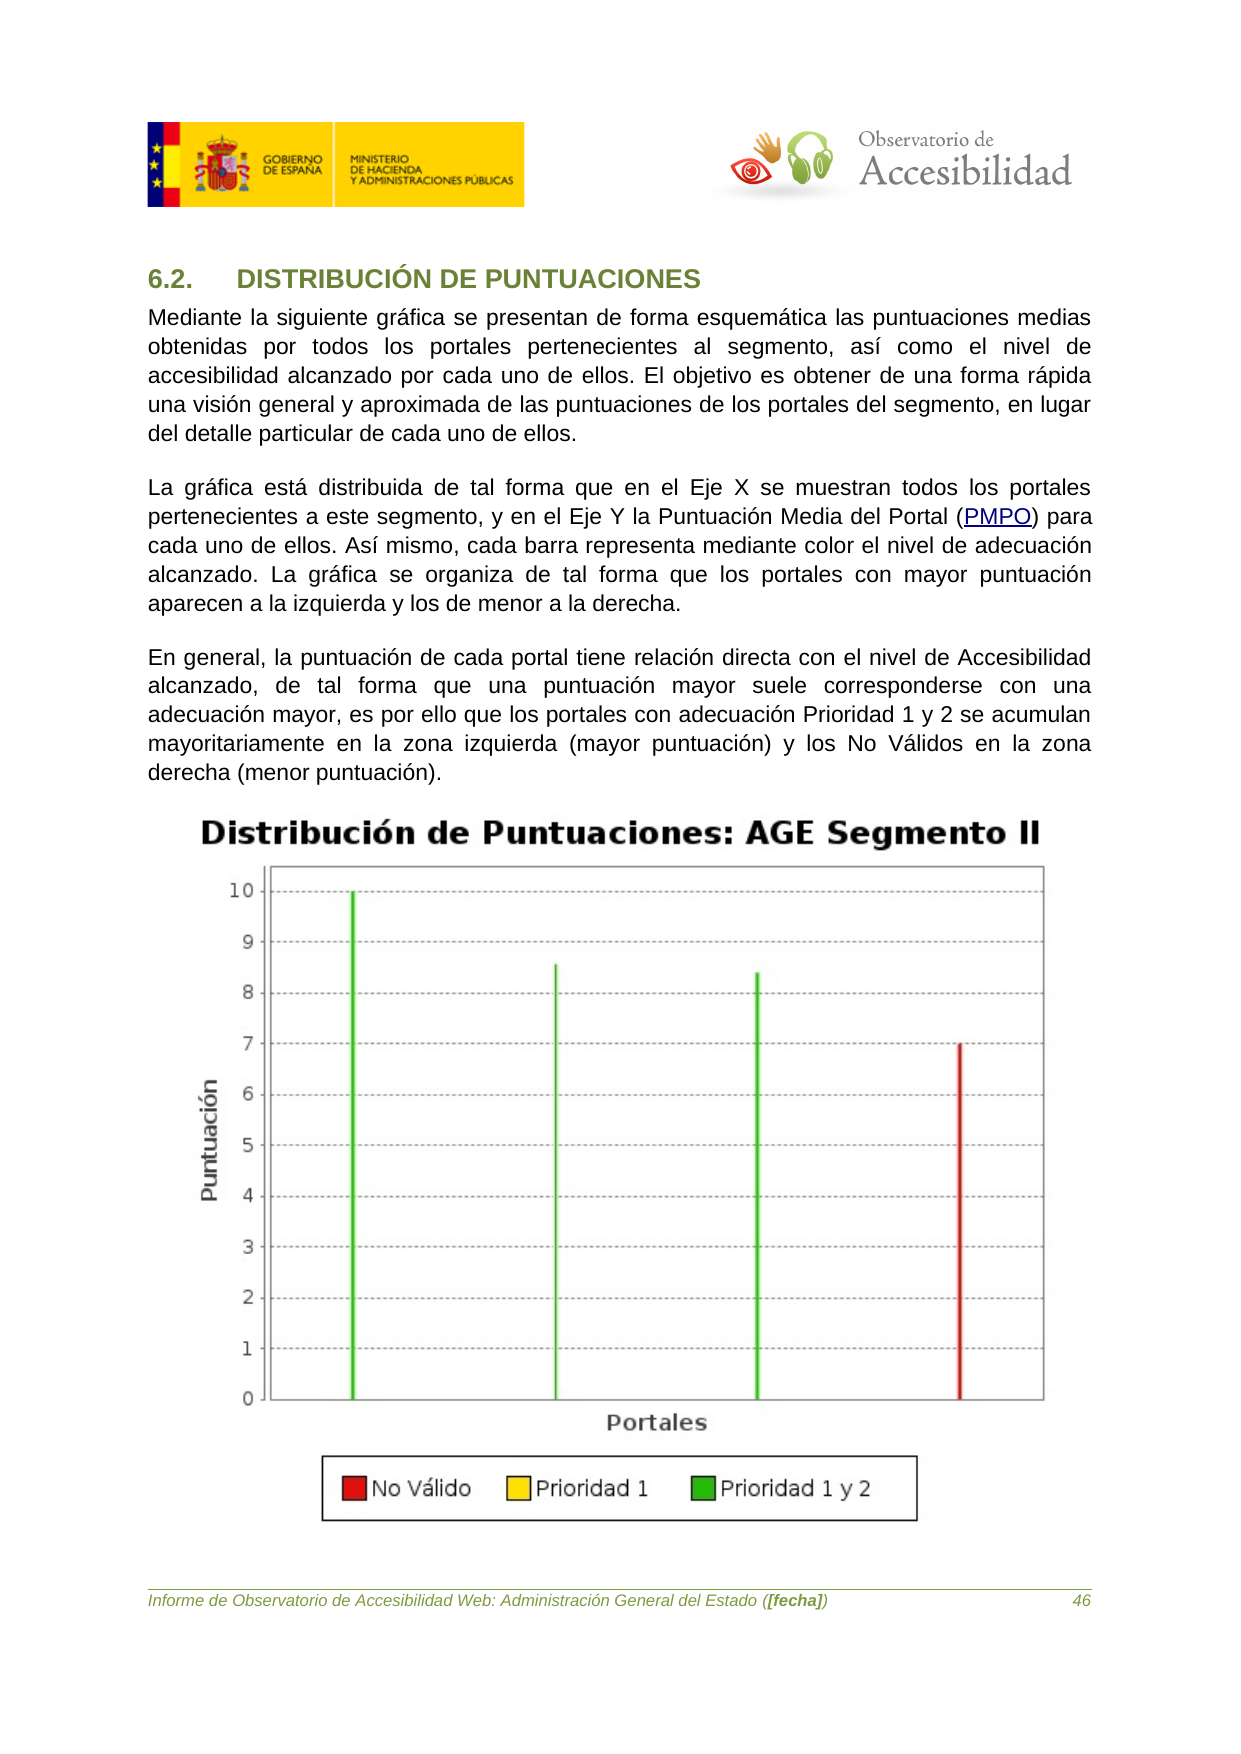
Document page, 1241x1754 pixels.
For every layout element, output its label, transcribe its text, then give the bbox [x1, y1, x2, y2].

text En general, la puntuación de cada portal tiene relación directa con el nivel de Accesibilidad alcanzado, de tal forma que una puntuación mayor suele corresponderse con una adecuación mayor, es por ello que los portales con adecuación Prioridad 1 y 2 se acumulan mayoritariamente en la zona izquierda (mayor puntuación) y los No Válidos en la zona derecha (menor puntuación). [148, 643, 1092, 786]
picture [178, 813, 1062, 1523]
list Distribución de puntuaciones [148, 263, 1092, 294]
picture [710, 122, 1086, 205]
text La gráfica está distribuida de tal forma que en el Eje X se muestran todos los portales pertenecientes a este segmento, y en el Eje Y la Puntuación Media del Portal (PMPO) para cada uno de ellos. Así mismo, cada barra representa mediante color el nivel de adecuación alcanzado. La gráfica se organiza de tal forma que los portales con mayor puntuación aparecen a la izquierda y los de menor a la derecha. [148, 474, 1092, 616]
picture [147, 122, 525, 207]
text Mediante la siguiente gráfica se presentan de forma esquemática las puntuaciones medias obtenidas por todos los portales pertenecientes al segmento, así como el nivel de accesibilidad alcanzado por cada uno de ellos. El objetivo es obtener de una forma rápida una visión general y aproximada de las puntuaciones de los portales del segmento, en lugar del detalle particular de cada uno de ellos. [148, 304, 1092, 446]
